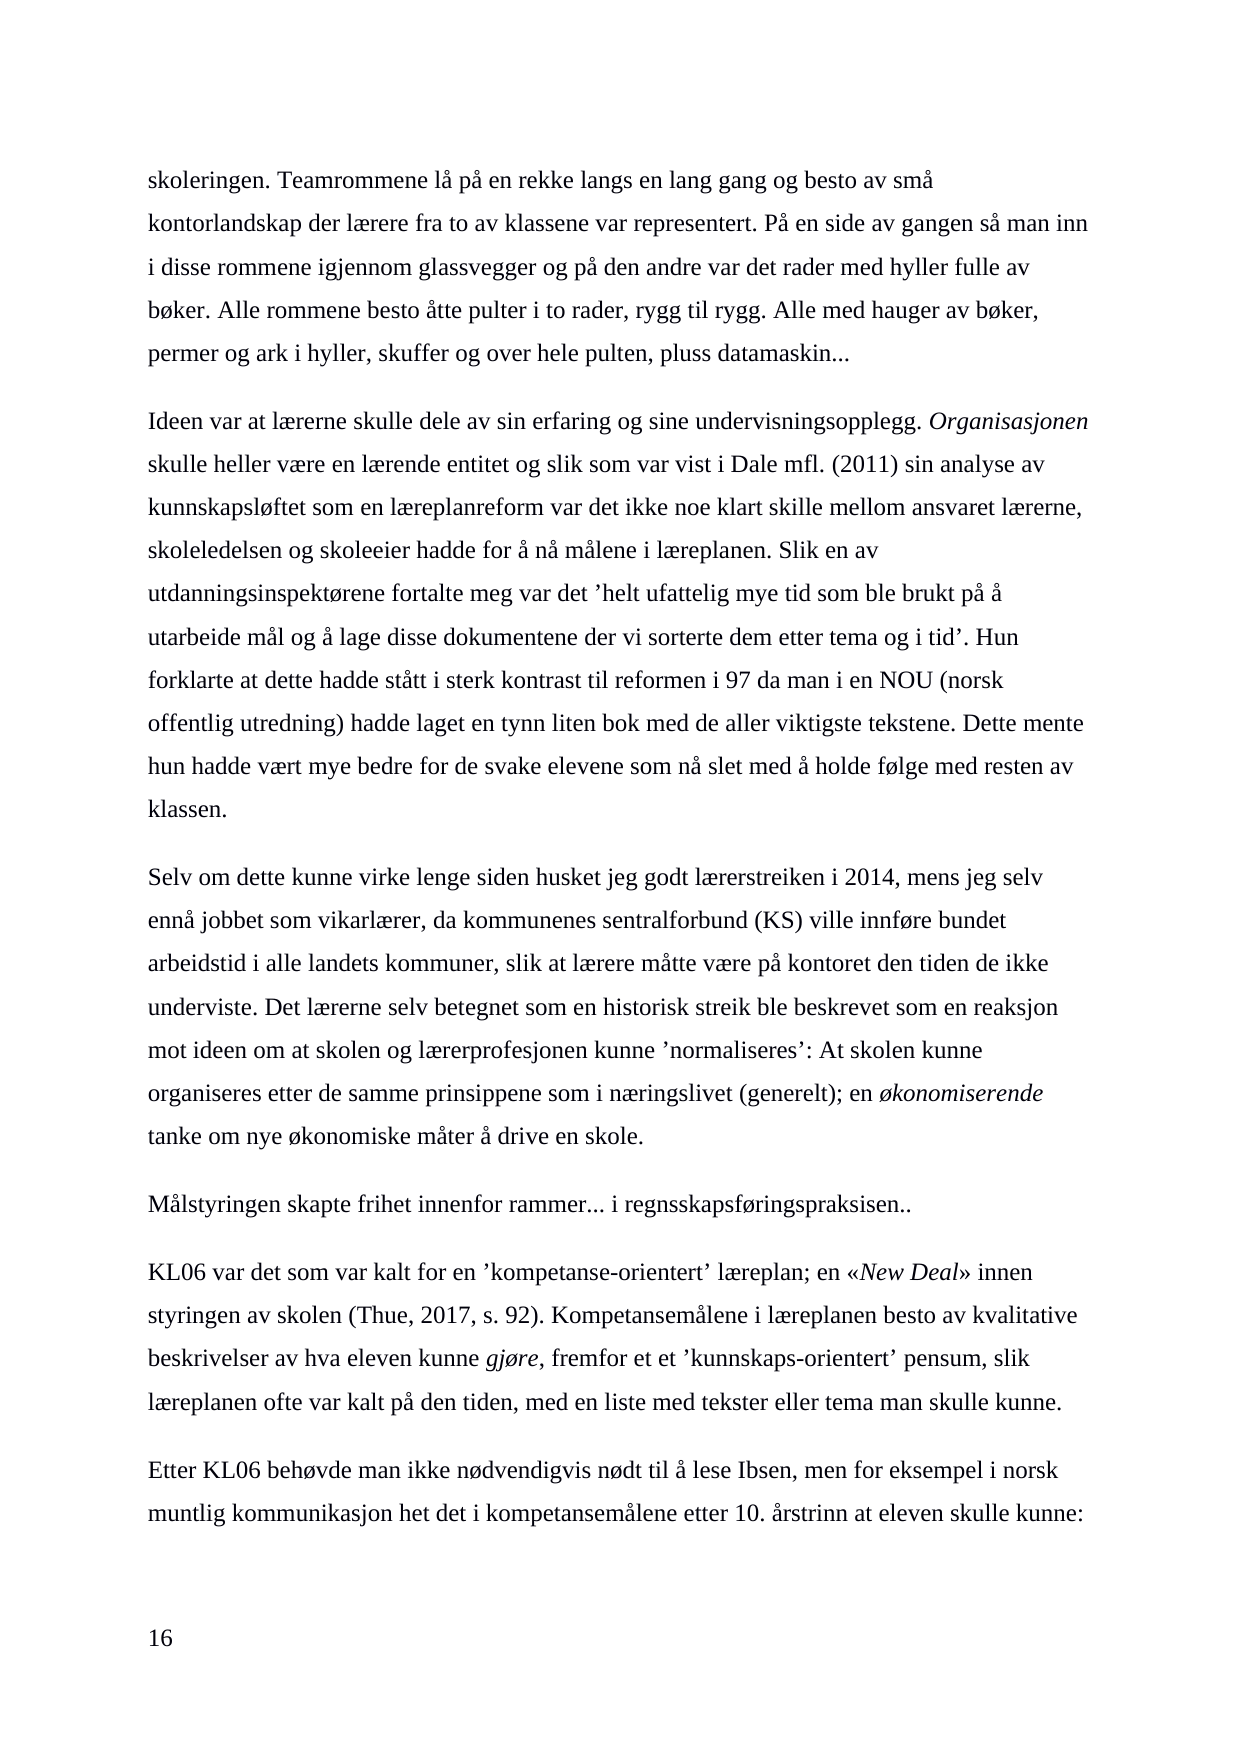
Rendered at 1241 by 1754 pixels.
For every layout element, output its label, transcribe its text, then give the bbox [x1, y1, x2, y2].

text Etter KL06 behøvde man ikke nødvendigvis nødt til å lese Ibsen, men for eksempel i norsk muntlig kommunikasjon het det i kompetansemålene etter 10. årstrinn at eleven skulle kunne: [148, 1455, 1092, 1527]
text skoleringen. Teamrommene lå på en rekke langs en lang gang og besto av små kontorlandskap der lærere fra to av klassene var representert. På en side av gangen så man inn i disse rommene igjennom glassvegger og på den andre var det rader med hyller fulle av bøker. Alle rommene besto åtte pulter i to rader, rygg til rygg. Alle med hauger av bøker, permer og ark i hyller, skuffer og over hele pulten, pluss datamaskin... [148, 165, 1092, 367]
text KL06 var det som var kalt for en ’kompetanse-orientert’ læreplan; en «New Deal» innen styringen av skolen (Thue, 2017, s. 92). Kompetansemålene i læreplanen besto av kvalitative beskrivelser av hva eleven kunne gjøre, fremfor et et ’kunnskaps-orientert’ pensum, slik læreplanen ofte var kalt på den tiden, med en liste med tekster eller tema man skulle kunne. [148, 1257, 1092, 1415]
text Målstyringen skapte frihet innenfor rammer... i regnsskapsføringspraksisen.. [148, 1189, 1092, 1218]
text Selv om dette kunne virke lenge siden husket jeg godt lærerstreiken i 2014, mens jeg selv ennå jobbet som vikarlærer, da kommunenes sentralforbund (KS) ville innføre bundet arbeidstid i alle landets kommuner, slik at lærere måtte være på kontoret den tiden de ikke underviste. Det lærerne selv betegnet som en historisk streik ble beskrevet som en reaksjon mot ideen om at skolen og lærerprofesjonen kunne ’normaliseres’: At skolen kunne organiseres etter de samme prinsippene som i næringslivet (generelt); en økonomiserende tanke om nye økonomiske måter å drive en skole. [148, 862, 1092, 1150]
text Ideen var at lærerne skulle dele av sin erfaring og sine undervisningsopplegg. Organisasjonen skulle heller være en lærende entitet og slik som var vist i Dale mfl. (2011) sin analyse av kunnskapsløftet som en læreplanreform var det ikke noe klart skille mellom ansvaret lærerne, skoleledelsen og skoleeier hadde for å nå målene i læreplanen. Slik en av utdanningsinspektørene fortalte meg var det ’helt ufattelig mye tid som ble brukt på å utarbeide mål og å lage disse dokumentene der vi sorterte dem etter tema og i tid’. Hun forklarte at dette hadde stått i sterk kontrast til reformen i 97 da man i en NOU (norsk offentlig utredning) hadde laget en tynn liten bok med de aller viktigste tekstene. Dette mente hun hadde vært mye bedre for de svake elevene som nå slet med å holde følge med resten av klassen. [148, 406, 1092, 823]
